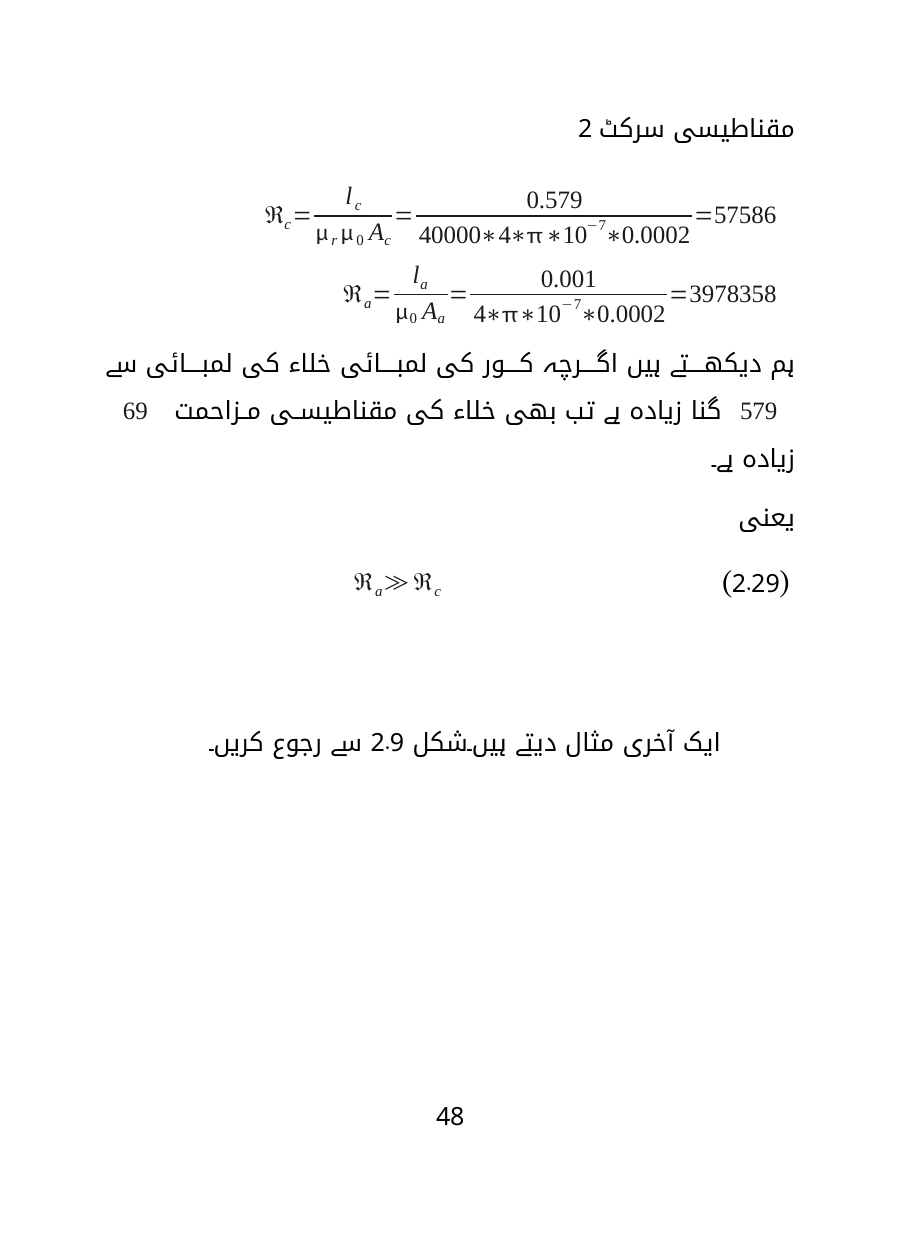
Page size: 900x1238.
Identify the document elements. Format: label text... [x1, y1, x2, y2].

text ہم دیکھتے ہیں اگرچہ کور کی لمبائی خلاء کی لمبائی سےگنا زیادہ ہے تب بھی خلاء کی مقناطیسی مزاحمت زیادہ ہے۔ [105, 340, 795, 482]
text یعنی [105, 495, 795, 542]
table_header [105, 555, 697, 626]
table_header (2.29) [697, 555, 795, 626]
text ایک آخری مثال دیتے ہیں۔شکل 2.9 سے رجوع کریں۔ [105, 719, 795, 767]
